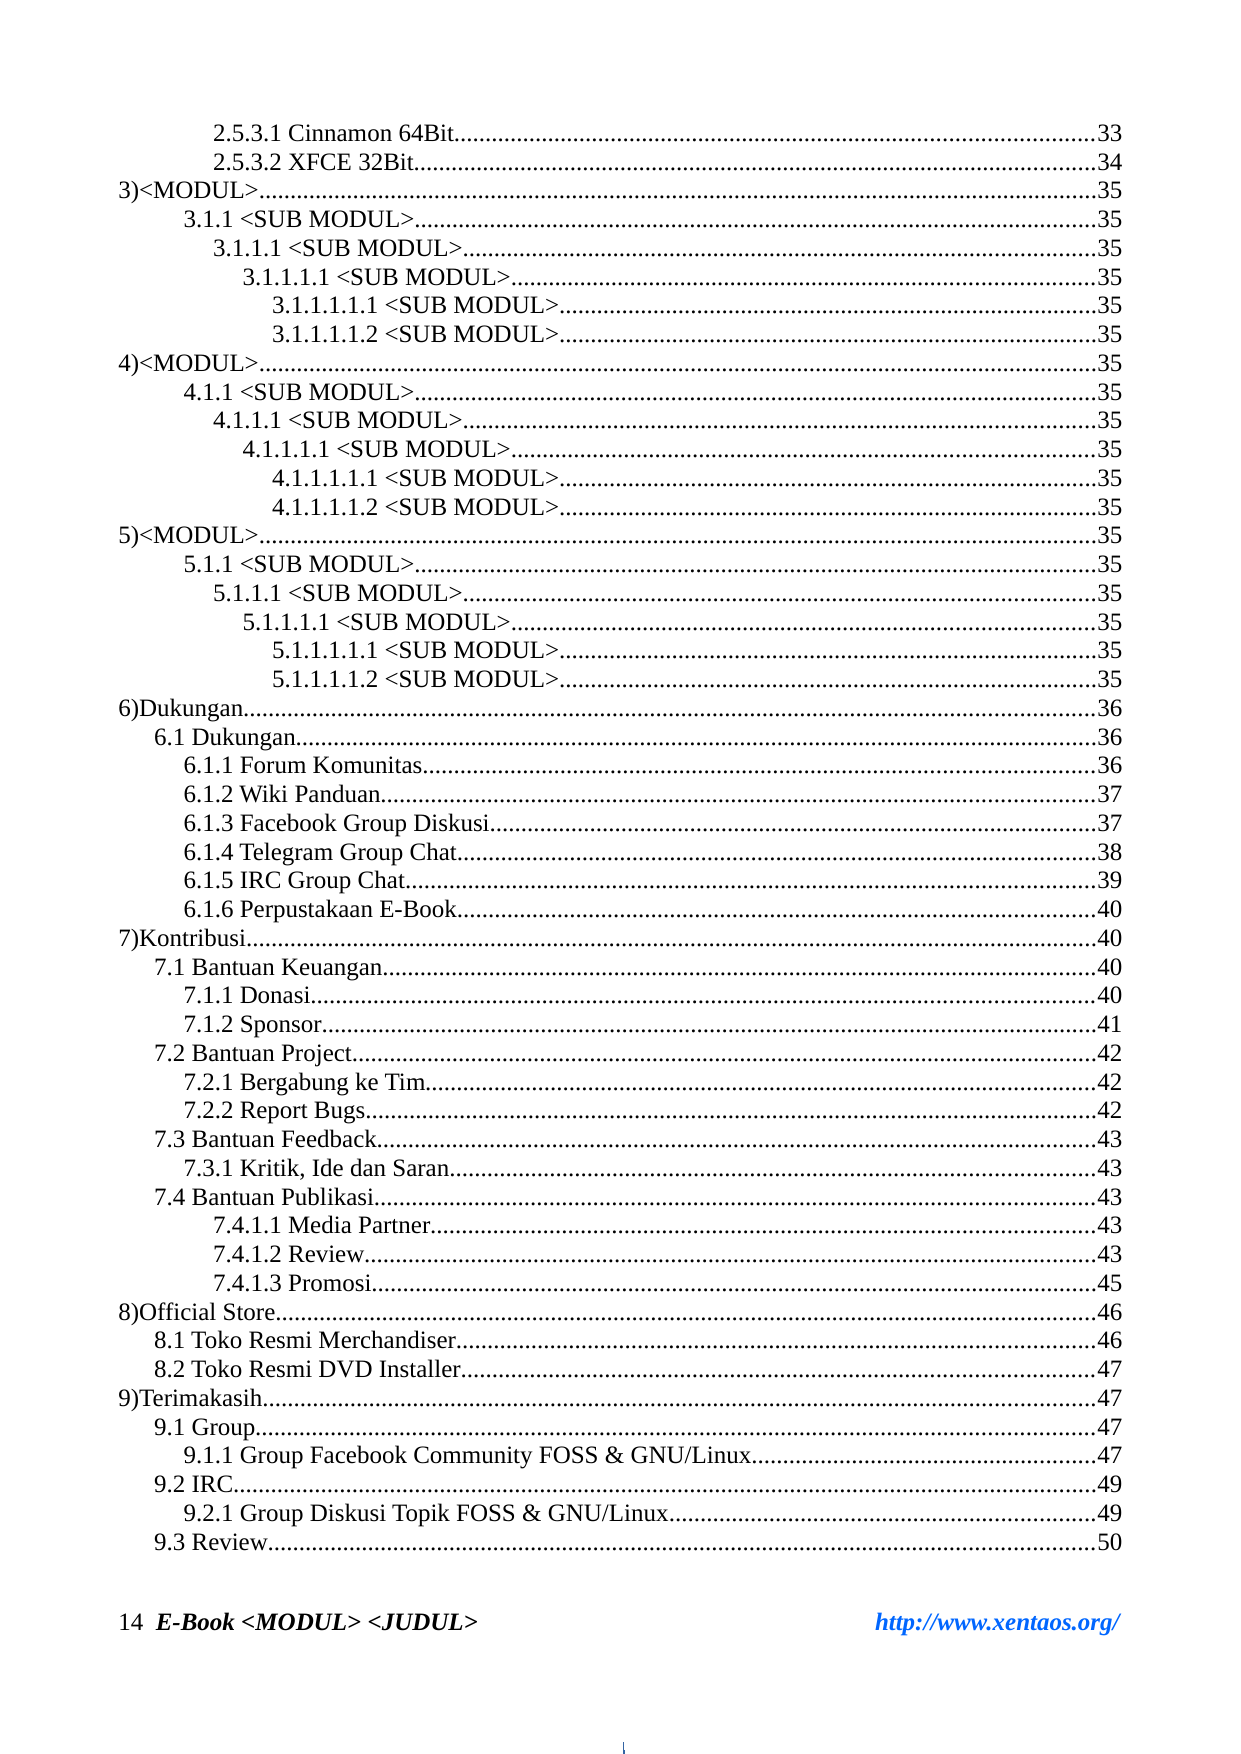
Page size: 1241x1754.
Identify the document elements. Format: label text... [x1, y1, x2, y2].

text 8.2 Toko Resmi DVD Installer 47 [148, 1354, 1122, 1383]
text 4.1.1.1.1.2 <SUB MODUL> 35 [266, 492, 1122, 521]
text 8.1 Toko Resmi Merchandiser 46 [148, 1326, 1122, 1354]
text 4.1.1.1 <SUB MODUL> 35 [207, 406, 1122, 434]
text 7.1.1 Donasi 40 [177, 981, 1122, 1009]
text 7.3 Bantuan Feedback 43 [148, 1124, 1122, 1153]
text 5)<MODUL> 35 [118, 521, 1122, 549]
text 4)<MODUL> 35 [118, 348, 1122, 377]
text 6.1.2 Wiki Panduan 37 [177, 779, 1122, 808]
text 4.1.1.1.1.1 <SUB MODUL> 35 [266, 463, 1122, 492]
text 8)Official Store 46 [118, 1297, 1122, 1326]
text 3.1.1.1.1 <SUB MODUL> 35 [236, 262, 1122, 291]
text 7.2 Bantuan Project 42 [148, 1038, 1122, 1067]
text 9.3 Review 50 [148, 1527, 1122, 1556]
text 6.1.4 Telegram Group Chat 38 [177, 837, 1122, 866]
text 3.1.1.1.1.2 <SUB MODUL> 35 [266, 319, 1122, 348]
text 6.1.6 Perpustakaan E-Book 40 [177, 894, 1122, 923]
text 9.2.1 Group Diskusi Topik FOSS & GNU/Linux 49 [177, 1498, 1122, 1527]
text 9.2 IRC 49 [148, 1469, 1122, 1498]
text 5.1.1.1 <SUB MODUL> 35 [207, 578, 1122, 607]
text 6.1.5 IRC Group Chat 39 [177, 866, 1122, 894]
text 3)<MODUL> 35 [118, 176, 1122, 204]
text 9.1 Group 47 [148, 1412, 1122, 1441]
text 3.1.1.1 <SUB MODUL> 35 [207, 233, 1122, 262]
text 5.1.1.1.1.2 <SUB MODUL> 35 [266, 664, 1122, 693]
text 7.2.2 Report Bugs 42 [177, 1096, 1122, 1124]
text 4.1.1.1.1 <SUB MODUL> 35 [236, 434, 1122, 463]
text 7.2.1 Bergabung ke Tim 42 [177, 1067, 1122, 1096]
text 9.1.1 Group Facebook Community FOSS & GNU/Linux 47 [177, 1441, 1122, 1469]
text 7.4.1.3 Promosi 45 [207, 1268, 1122, 1297]
text 5.1.1 <SUB MODUL> 35 [177, 549, 1122, 578]
text 9)Terimakasih 47 [118, 1383, 1122, 1412]
text 2.5.3.1 Cinnamon 64Bit 33 [207, 118, 1122, 147]
text 5.1.1.1.1.1 <SUB MODUL> 35 [266, 636, 1122, 664]
text 7.4.1.2 Review 43 [207, 1239, 1122, 1268]
text 2.5.3.2 XFCE 32Bit 34 [207, 147, 1122, 176]
text 6.1.3 Facebook Group Diskusi 37 [177, 808, 1122, 837]
text 6)Dukungan 36 [118, 693, 1122, 722]
text 3.1.1.1.1.1 <SUB MODUL> 35 [266, 291, 1122, 319]
text 7.1.2 Sponsor 41 [177, 1009, 1122, 1038]
text 7.3.1 Kritik, Ide dan Saran 43 [177, 1153, 1122, 1182]
text 3.1.1 <SUB MODUL> 35 [177, 204, 1122, 233]
text 5.1.1.1.1 <SUB MODUL> 35 [236, 607, 1122, 636]
text 7.4 Bantuan Publikasi 43 [148, 1182, 1122, 1211]
text 7)Kontribusi 40 [118, 923, 1122, 952]
text 6.1 Dukungan 36 [148, 722, 1122, 751]
text 6.1.1 Forum Komunitas 36 [177, 751, 1122, 779]
text 4.1.1 <SUB MODUL> 35 [177, 377, 1122, 406]
text 7.1 Bantuan Keuangan 40 [148, 952, 1122, 981]
text 7.4.1.1 Media Partner 43 [207, 1211, 1122, 1239]
